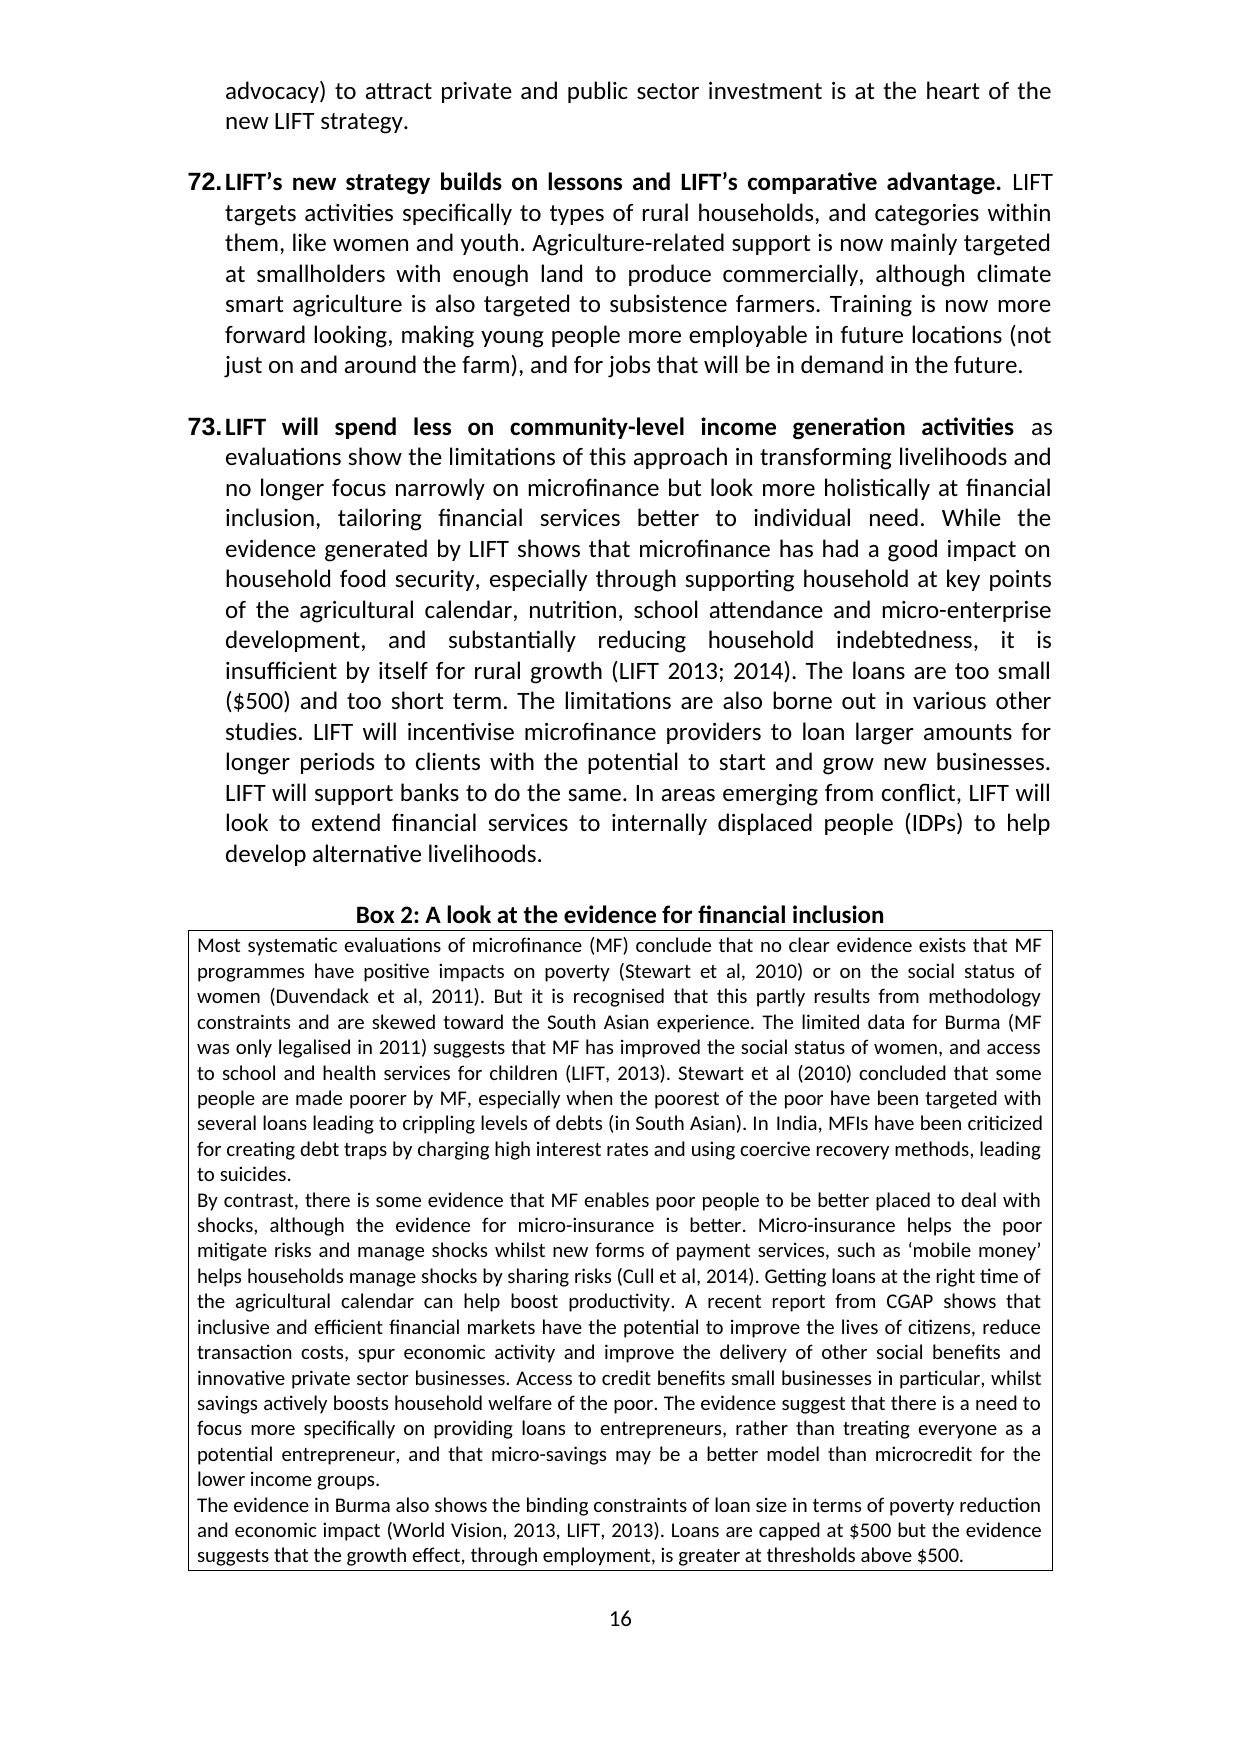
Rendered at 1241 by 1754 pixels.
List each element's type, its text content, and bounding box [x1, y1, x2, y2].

text By contrast, there is some evidence that MF enables poor people to be better placed to deal with shocks, although the evidence for micro-insurance is better. Micro-insurance helps the poor mitigate risks and manage shocks whilst new forms of payment services, such as ‘mobile money’ helps households manage shocks by sharing risks (Cull et al, 2014). Getting loans at the right time of the agricultural calendar can help boost productivity. A recent report from CGAP shows that inclusive and efficient financial markets have the potential to improve the lives of citizens, reduce transaction costs, spur economic activity and improve the delivery of other social benefits and innovative private sector businesses. Access to credit benefits small businesses in particular, whilst savings actively boosts household welfare of the poor. The evidence suggest that there is a need to focus more specifically on providing loans to entrepreneurs, rather than treating everyone as a potential entrepreneur, and that micro-savings may be a better model than microcredit for the lower income groups. [189, 1184, 1052, 1489]
text Most systematic evaluations of microfinance (MF) conclude that no clear evidence exists that MF programmes have positive impacts on poverty (Stewart et al, 2010) or on the social status of women (Duvendack et al, 2011). But it is recognised that this partly results from methodology constraints and are skewed toward the South Asian experience. The limited data for Burma (MF was only legalised in 2011) suggests that MF has improved the social status of women, and access to school and health services for children (LIFT, 2013). Stewart et al (2010) concluded that some people are made poorer by MF, especially when the poorest of the poor have been targeted with several loans leading to crippling levels of debts (in South Asian). In India, MFIs have been criticized for creating debt traps by charging high interest rates and using coercive recovery methods, leading to suicides. [189, 931, 1052, 1184]
list Box 2: A look at the evidence for financial inclusion [187, 899, 1053, 929]
list LIFT will spend less on community-level income generation activities as evaluations show the limitations of this approach in transforming livelihoods and no longer focus narrowly on microfinance but look more holistically at financial inclusion, tailoring financial services better to individual need. While the evidence generated by LIFT shows that microfinance has had a good impact on household food security, especially through supporting household at key points of the agricultural calendar, nutrition, school attendance and micro-enterprise development, and substantially reducing household indebtedness, it is insufficient by itself for rural growth (LIFT 2013; 2014). The loans are too small ($500) and too short term. The limitations are also borne out in various other studies. LIFT will incentivise microfinance providers to loan larger amounts for longer periods to clients with the potential to start and grow new businesses. LIFT will support banks to do the same. In areas emerging from conflict, LIFT will look to extend financial services to internally displaced people (IDPs) to help develop alternative livelihoods. [187, 411, 1053, 868]
list LIFT’s new strategy builds on lessons and LIFT’s comparative advantage. LIFT targets activities specifically to types of rural households, and categories within them, like women and youth. Agriculture-related support is now mainly targeted at smallholders with enough land to produce commercially, although climate smart agriculture is also targeted to subsistence farmers. Training is now more forward looking, making young people more employable in future locations (not just on and around the farm), and for jobs that will be in demand in the future. [187, 167, 1053, 380]
text The evidence in Burma also shows the binding constraints of loan size in terms of poverty reduction and economic impact (World Vision, 2013, LIFT, 2013). Loans are capped at $500 but the evidence suggests that the growth effect, through employment, is greater at thresholds above $500. [189, 1489, 1052, 1570]
list advocacy) to attract private and public sector investment is at the heart of the new LIFT strategy. [187, 75, 1053, 136]
